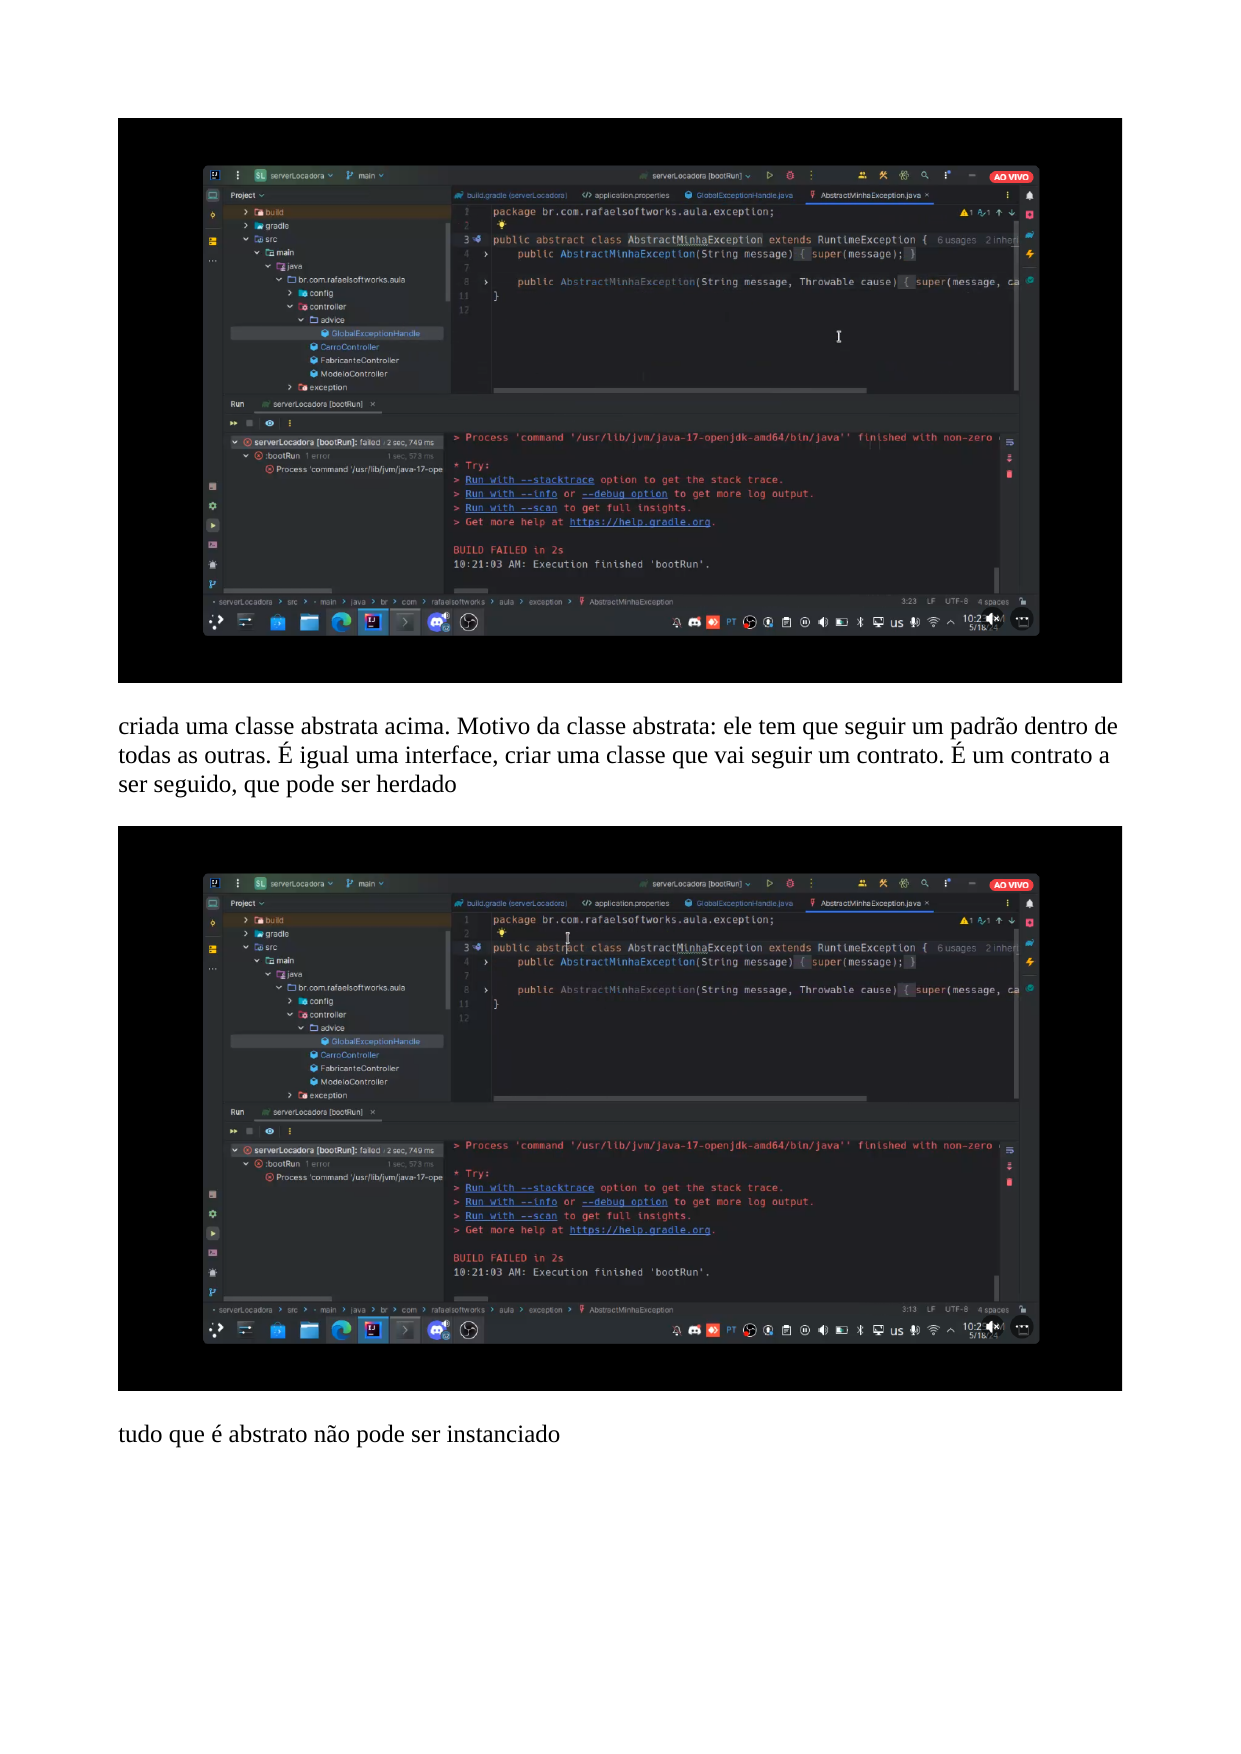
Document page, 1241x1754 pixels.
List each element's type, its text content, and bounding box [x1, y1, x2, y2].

picture [118, 118, 1123, 683]
picture [118, 826, 1123, 1391]
text criada uma classe abstrata acima. Motivo da classe abstrata: ele tem que seguir um padrão dentro de todas as outras. É igual uma interface, criar uma classe que vai seguir um contrato. É um contrato a ser seguido, que pode ser herdado [118, 711, 1122, 797]
text tudo que é abstrato não pode ser instanciado [118, 1419, 1122, 1448]
